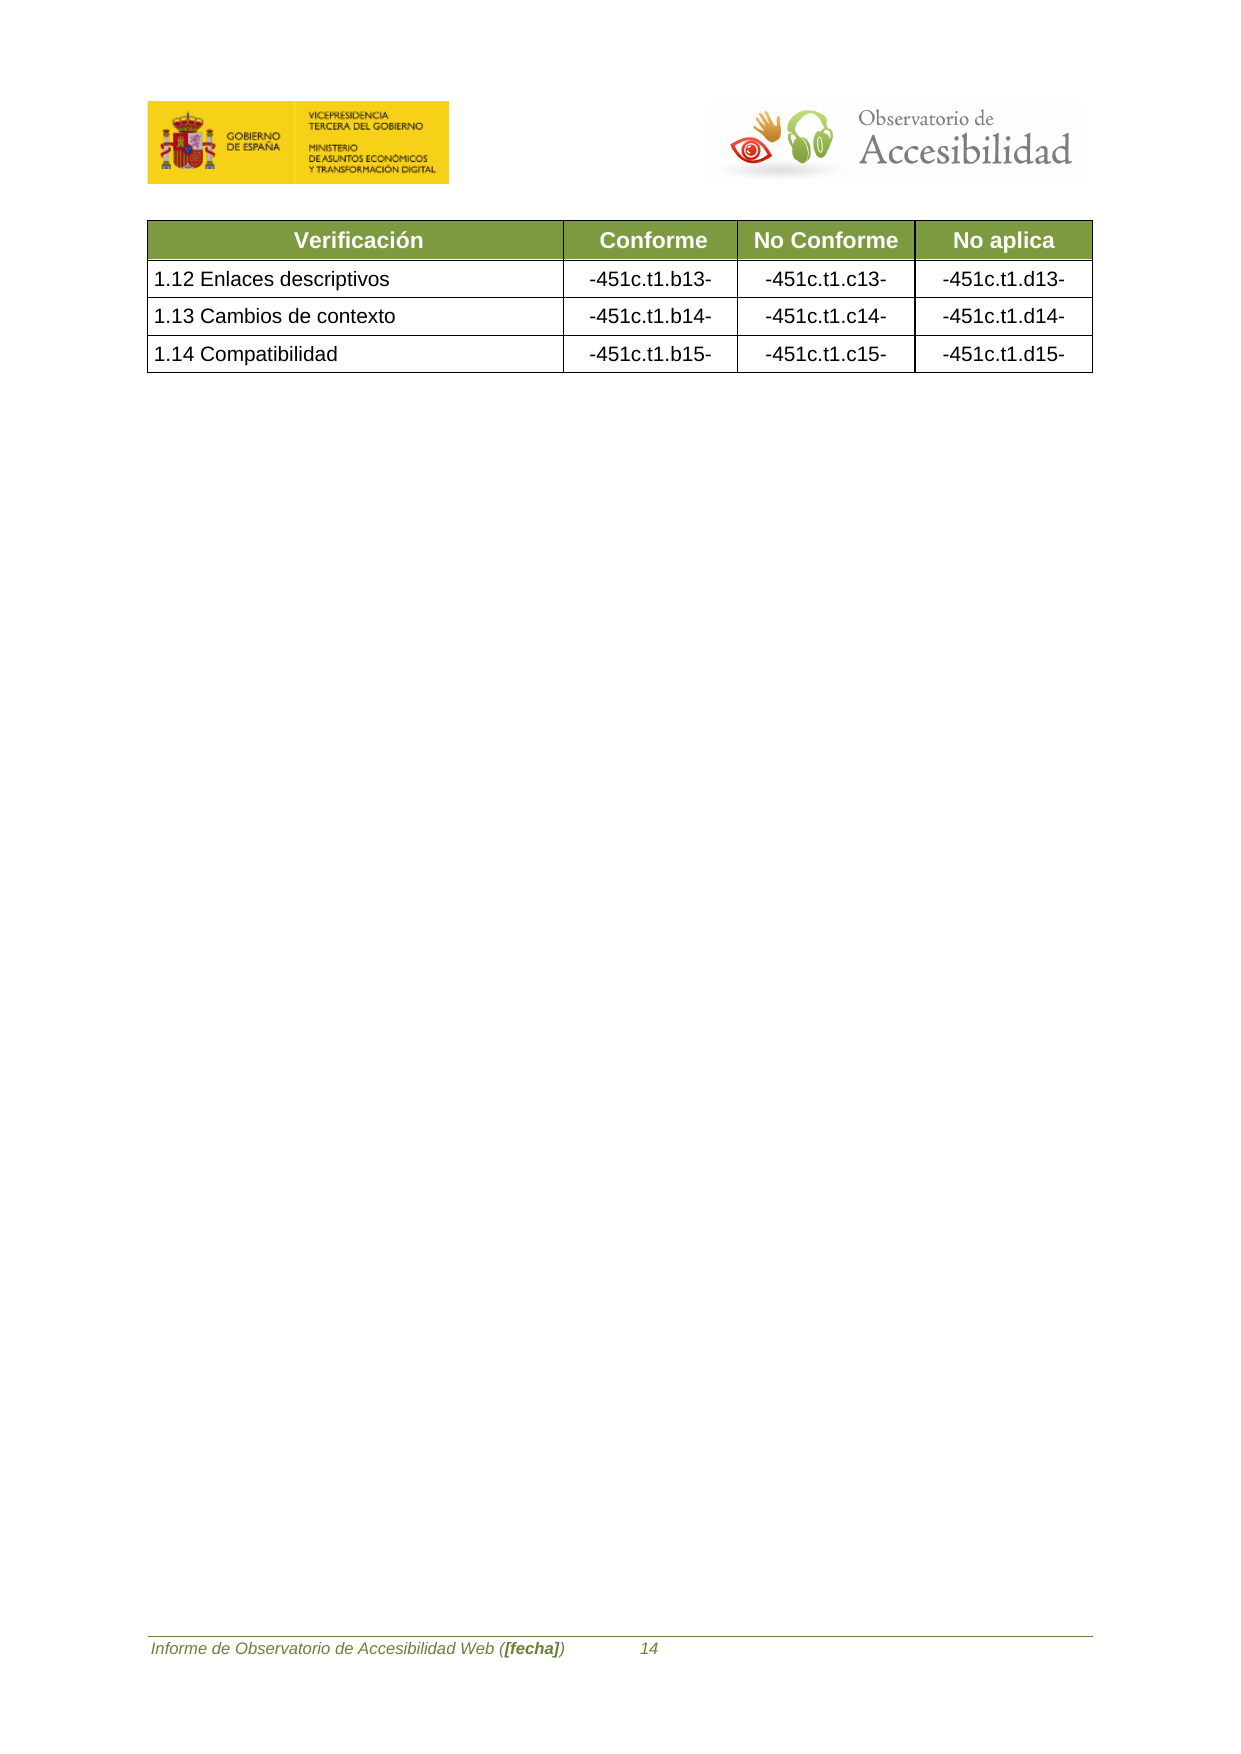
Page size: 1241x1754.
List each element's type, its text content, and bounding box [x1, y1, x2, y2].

table_cell 1.13 Cambios de contexto [148, 298, 563, 334]
table_header No Conforme [738, 221, 914, 259]
table_cell -451c.t1.b13- [564, 261, 737, 297]
table_cell -451c.t1.d15- [916, 336, 1092, 372]
table_cell -451c.t1.c13- [738, 261, 914, 297]
table_cell 1.14 Compatibilidad [148, 336, 563, 372]
table_header No aplica [916, 221, 1092, 259]
picture [710, 101, 1086, 184]
table_cell -451c.t1.c14- [738, 298, 914, 334]
table_cell -451c.t1.d13- [916, 261, 1092, 297]
table_cell -451c.t1.c15- [738, 336, 914, 372]
table_header Conforme [564, 221, 737, 259]
table_cell 1.12 Enlaces descriptivos [148, 261, 563, 297]
table_cell -451c.t1.b14- [564, 298, 737, 334]
table_header Verificación [148, 221, 563, 259]
table_cell -451c.t1.b15- [564, 336, 737, 372]
picture [147, 101, 450, 184]
table_cell -451c.t1.d14- [916, 298, 1092, 334]
